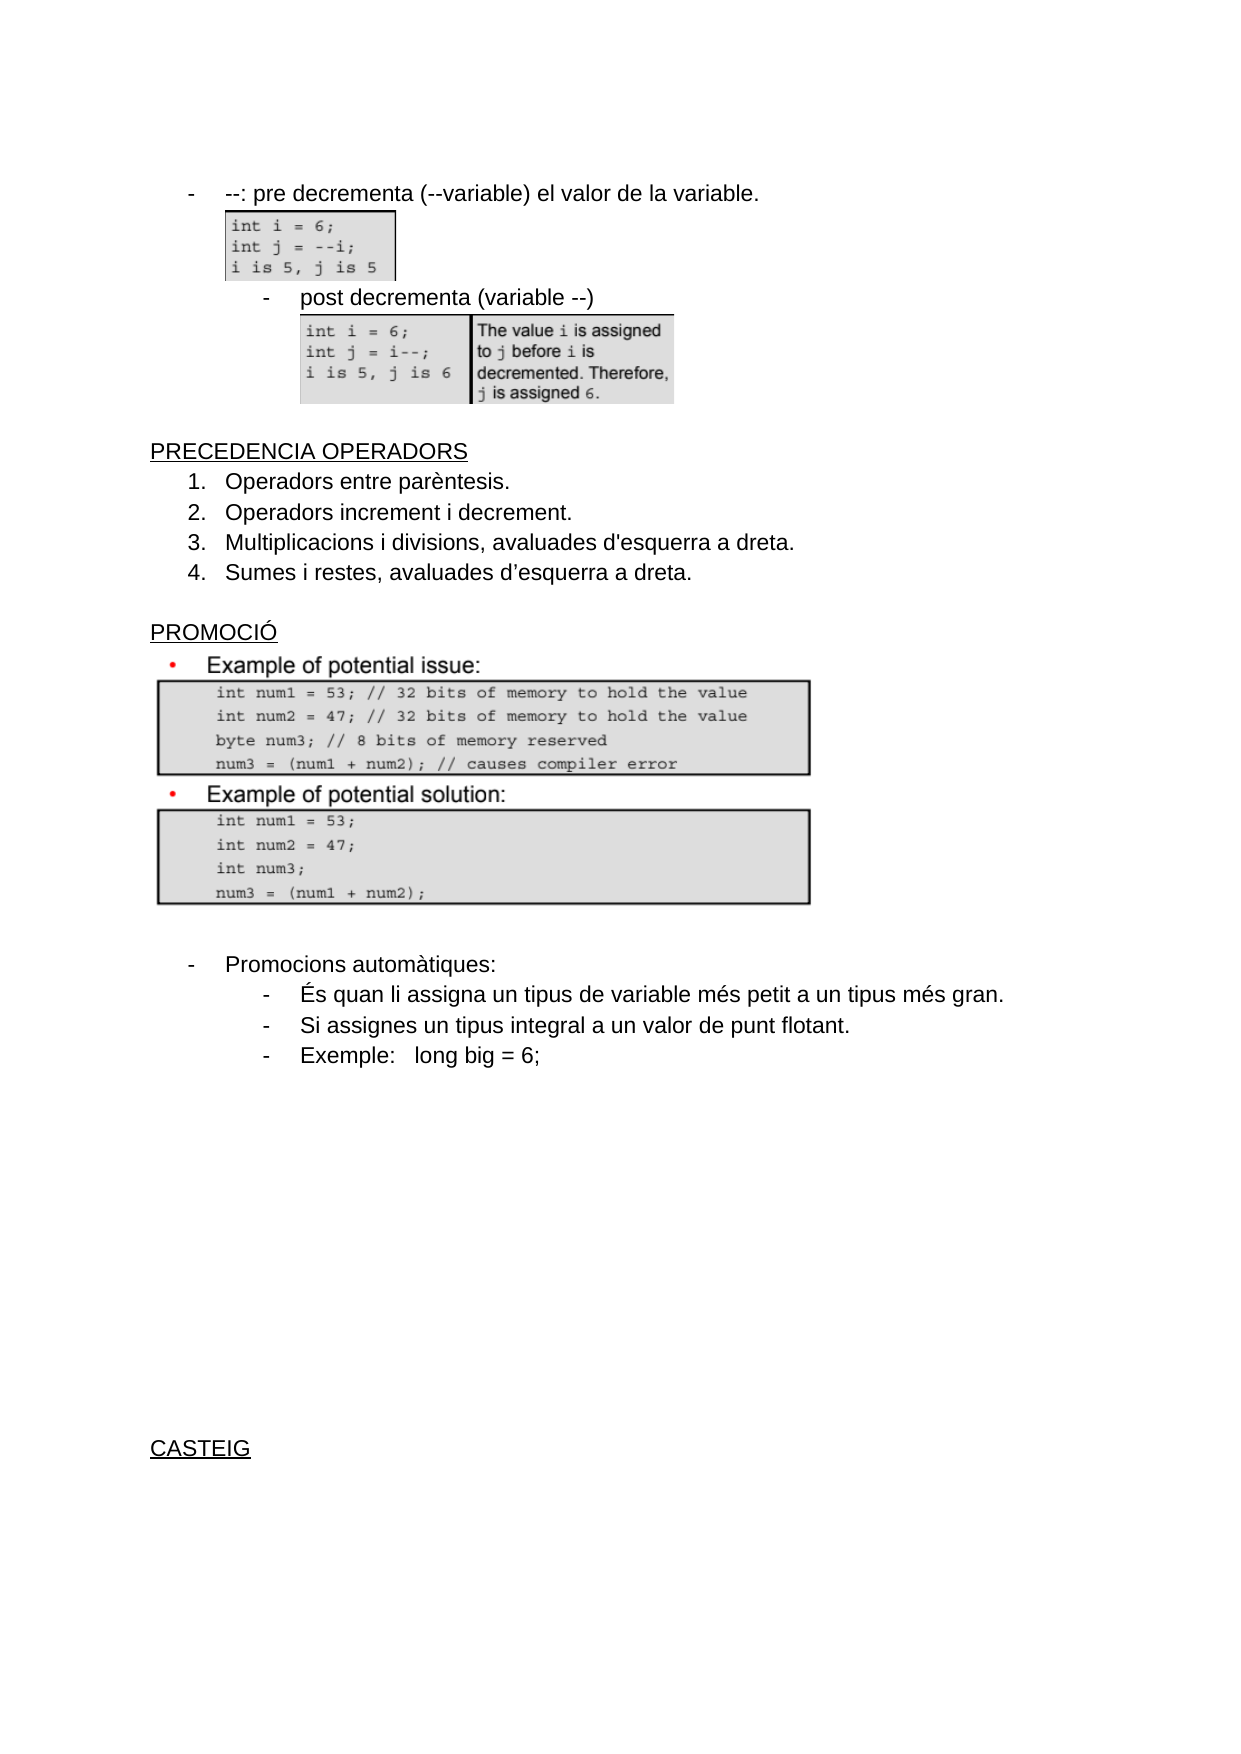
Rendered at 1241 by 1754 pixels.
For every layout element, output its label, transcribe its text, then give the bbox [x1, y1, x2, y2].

list post decrementa (variable --) [262, 284, 1090, 310]
picture [225, 214, 397, 281]
list Si assignes un tipus integral a un valor de punt flotant. [262, 1012, 1090, 1038]
text CASTEIG [150, 1434, 1090, 1461]
picture [150, 649, 823, 918]
list Promocions automàtiques: [187, 951, 1090, 977]
text PRECEDENCIA OPERADORS [150, 438, 1090, 464]
list Sumes i restes, avaluades d’esquerra a dreta. [187, 559, 1090, 585]
list És quan li assigna un tipus de variable més petit a un tipus més gran. [262, 981, 1090, 1008]
list Operadors entre parèntesis. [187, 468, 1090, 494]
picture [300, 314, 675, 397]
list Multiplicacions i divisions, avaluades d'esquerra a dreta. [187, 529, 1090, 555]
text PROMOCIÓ [150, 619, 1090, 646]
list Operadors increment i decrement. [187, 498, 1090, 525]
list Exemple: long big = 6; [262, 1042, 1090, 1068]
list --: pre decrementa (--variable) el valor de la variable. [187, 180, 1090, 207]
